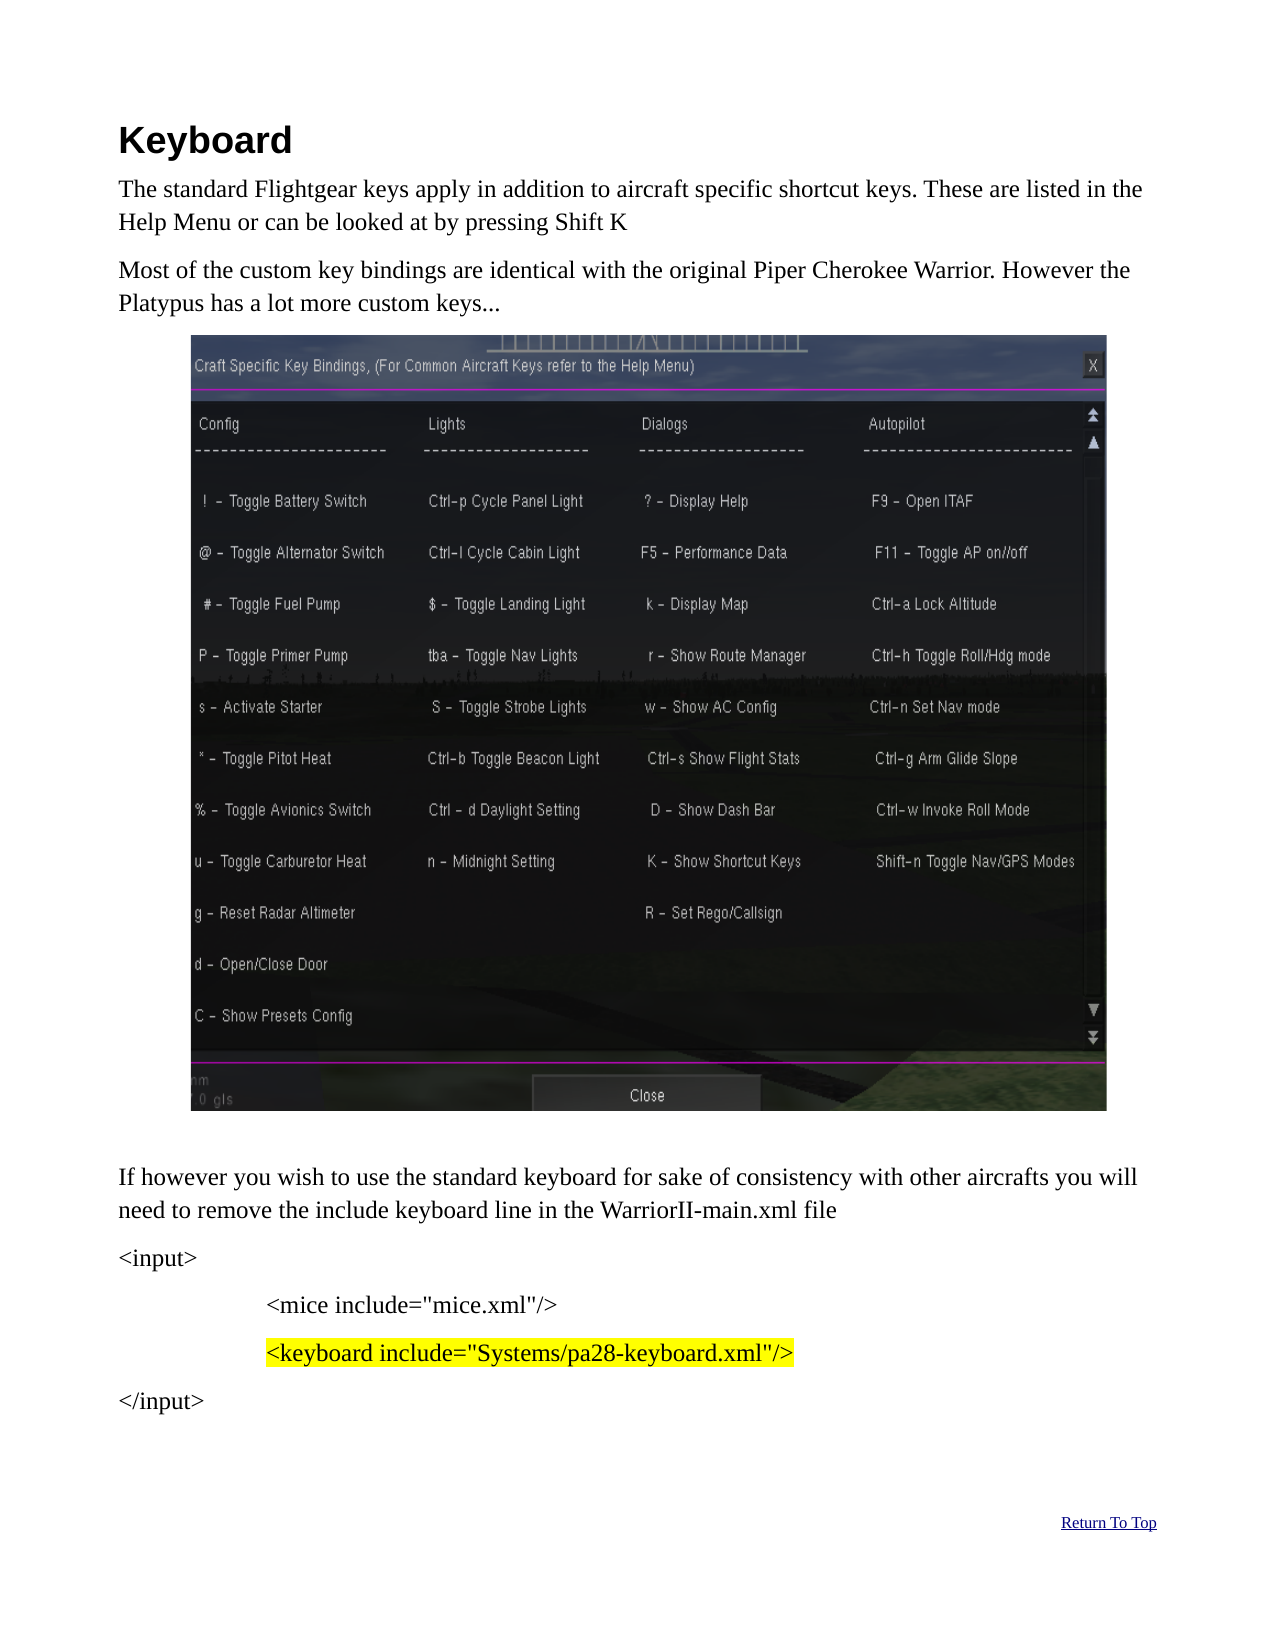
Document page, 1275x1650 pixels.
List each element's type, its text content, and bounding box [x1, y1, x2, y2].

text Most of the custom key bindings are identical with the original Piper Cherokee Warrior. However the Platypus has a lot more custom keys... [118, 255, 1157, 317]
text If however you wish to use the standard keyboard for sake of consistency with other aircrafts you will need to remove the include keyboard line in the WarriorII-main.xml file [118, 1162, 1157, 1224]
text The standard Flightgear keys apply in addition to aircraft specific shortcut keys. These are listed in the Help Menu or can be looked at by pressing Shift K [118, 174, 1157, 236]
text <keyboard include="Systems/pa28-keyboard.xml"/> [118, 1338, 1157, 1367]
text <input> [118, 1243, 1157, 1272]
subtitle Keyboard [118, 118, 1157, 162]
text </input> [118, 1386, 1157, 1414]
text <mice include="mice.xml"/> [118, 1291, 1157, 1319]
picture [190, 335, 1107, 1111]
